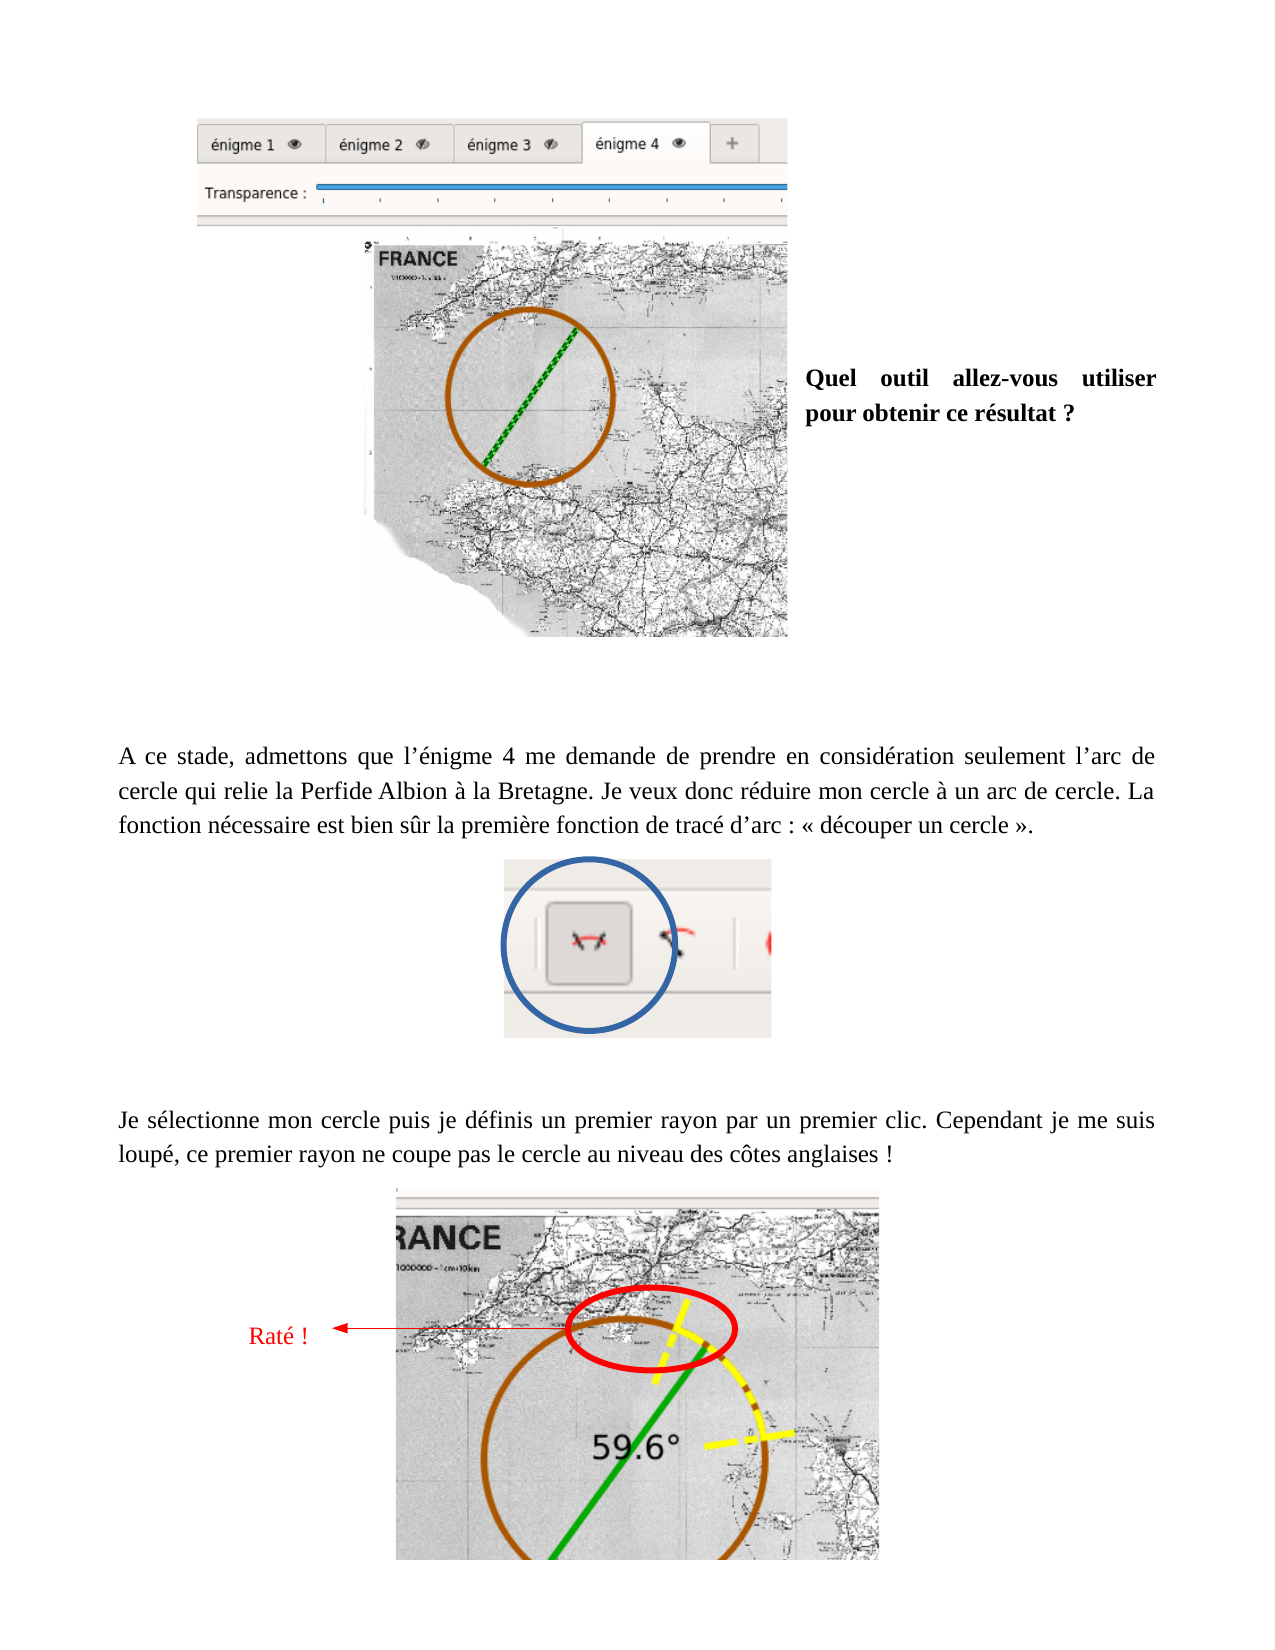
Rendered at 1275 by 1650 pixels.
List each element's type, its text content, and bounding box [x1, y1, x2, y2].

text Raté ! [118, 1286, 395, 1384]
picture [395, 1188, 880, 1560]
picture [503, 859, 772, 1038]
picture [197, 118, 788, 637]
picture [571, 1291, 731, 1367]
text [880, 1286, 1157, 1384]
text Je sélectionne mon cercle puis je définis un premier rayon par un premier clic. Cependant je me suis loupé, ce premier rayon ne coupe pas le cercle au niveau des côtes anglaises ! [118, 1105, 1157, 1168]
text [118, 363, 179, 427]
text A ce stade, admettons que l’énigme 4 me demande de prendre en considération seulement l’arc de cercle qui relie la Perfide Albion à la Bretagne. Je veux donc réduire mon cercle à un arc de cercle. La fonction nécessaire est bien sûr la première fonction de tracé d’arc : « découper un cercle ». [118, 741, 1157, 839]
picture [503, 859, 564, 920]
text Quel outil allez-vous utiliser pour obtenir ce résultat ? [805, 363, 1157, 427]
picture [507, 863, 672, 1027]
